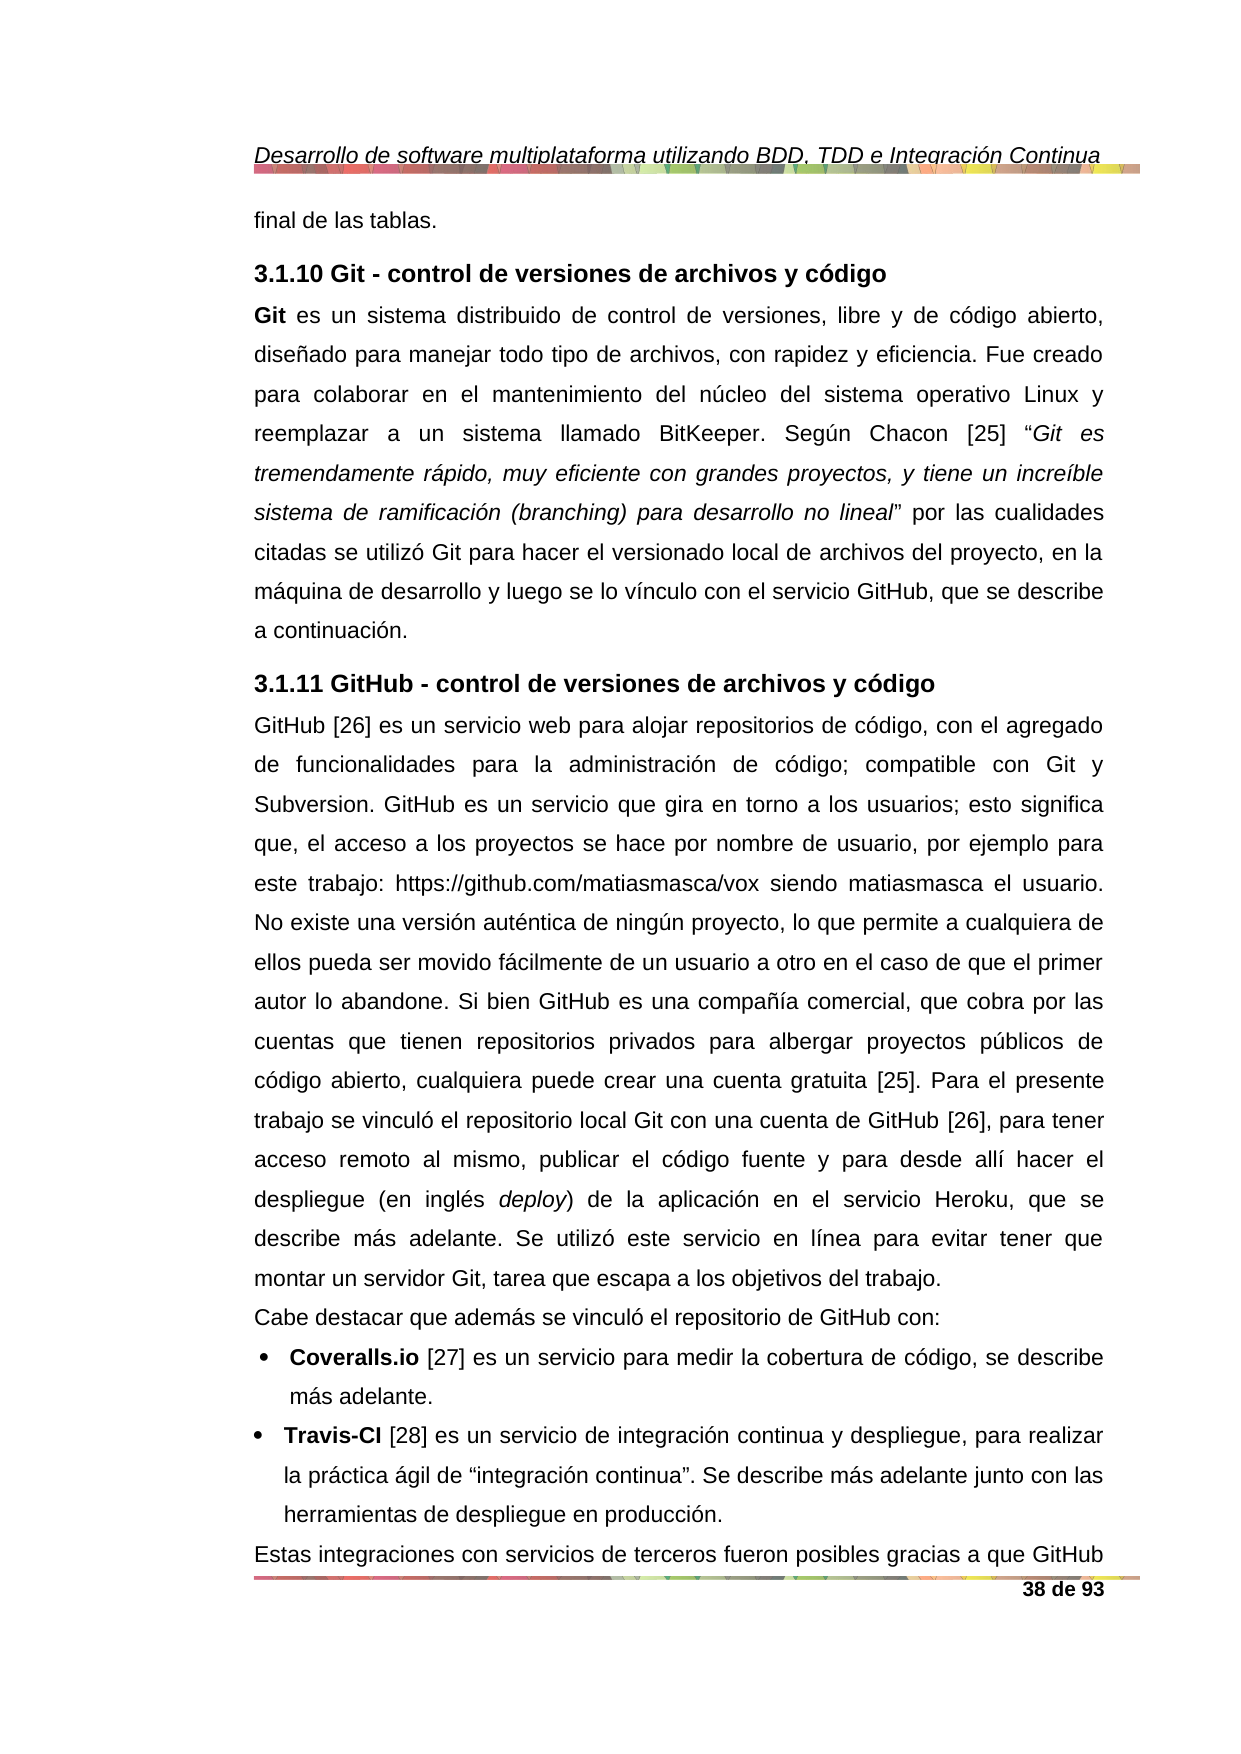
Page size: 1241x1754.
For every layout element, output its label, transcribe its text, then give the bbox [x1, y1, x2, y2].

list Travis-CI [28] es un servicio de integración continua y despliegue, para realizar la práctica ágil de “integración continua”. Se describe más adelante junto con las herramientas de despliegue en producción. [254, 1422, 1104, 1528]
text Estas integraciones con servicios de terceros fueron posibles gracias a que GitHub [254, 1541, 1104, 1567]
list 3.1.11 GitHub - control de versiones de archivos y código [254, 669, 1104, 697]
text Cabe destacar que además se vinculó el repositorio de GitHub con: [254, 1304, 1104, 1330]
text Git es un sistema distribuido de control de versiones, libre y de código abierto, diseñado para manejar todo tipo de archivos, con rapidez y eficiencia. Fue creado para colaborar en el mantenimiento del núcleo del sistema operativo Linux y reemplazar a un sistema llamado BitKeeper. Según Chacon [25] “Git es tremendamente rápido, muy eficiente con grandes proyectos, y tiene un increíble sistema de ramificación (branching) para desarrollo no lineal” por las cualidades citadas se utilizó Git para hacer el versionado local de archivos del proyecto, en la máquina de desarrollo y luego se lo vínculo con el servicio GitHub, que se describe a continuación. [254, 302, 1104, 644]
list 3.1.10 Git - control de versiones de archivos y código [254, 258, 1104, 287]
list Coveralls.io [27] es un servicio para medir la cobertura de código, se describe más adelante. [260, 1343, 1104, 1409]
text final de las tablas. [254, 207, 1104, 234]
text GitHub [26] es un servicio web para alojar repositorios de código, con el agregado de funcionalidades para la administración de código; compatible con Git y Subversion. GitHub es un servicio que gira en torno a los usuarios; esto significa que, el acceso a los proyectos se hace por nombre de usuario, por ejemplo para este trabajo: https://github.com/matiasmasca/vox siendo matiasmasca el usuario. No existe una versión auténtica de ningún proyecto, lo que permite a cualquiera de ellos pueda ser movido fácilmente de un usuario a otro en el caso de que el primer autor lo abandone. Si bien GitHub es una compañía comercial, que cobra por las cuentas que tienen repositorios privados para albergar proyectos públicos de código abierto, cualquiera puede crear una cuenta gratuita [25]. Para el presente trabajo se vinculó el repositorio local Git con una cuenta de GitHub [26], para tener acceso remoto al mismo, publicar el código fuente y para desde allí hacer el despliegue (en inglés deploy) de la aplicación en el servicio Heroku, que se describe más adelante. Se utilizó este servicio en línea para evitar tener que montar un servidor Git, tarea que escapa a los objetivos del trabajo. [254, 712, 1104, 1291]
